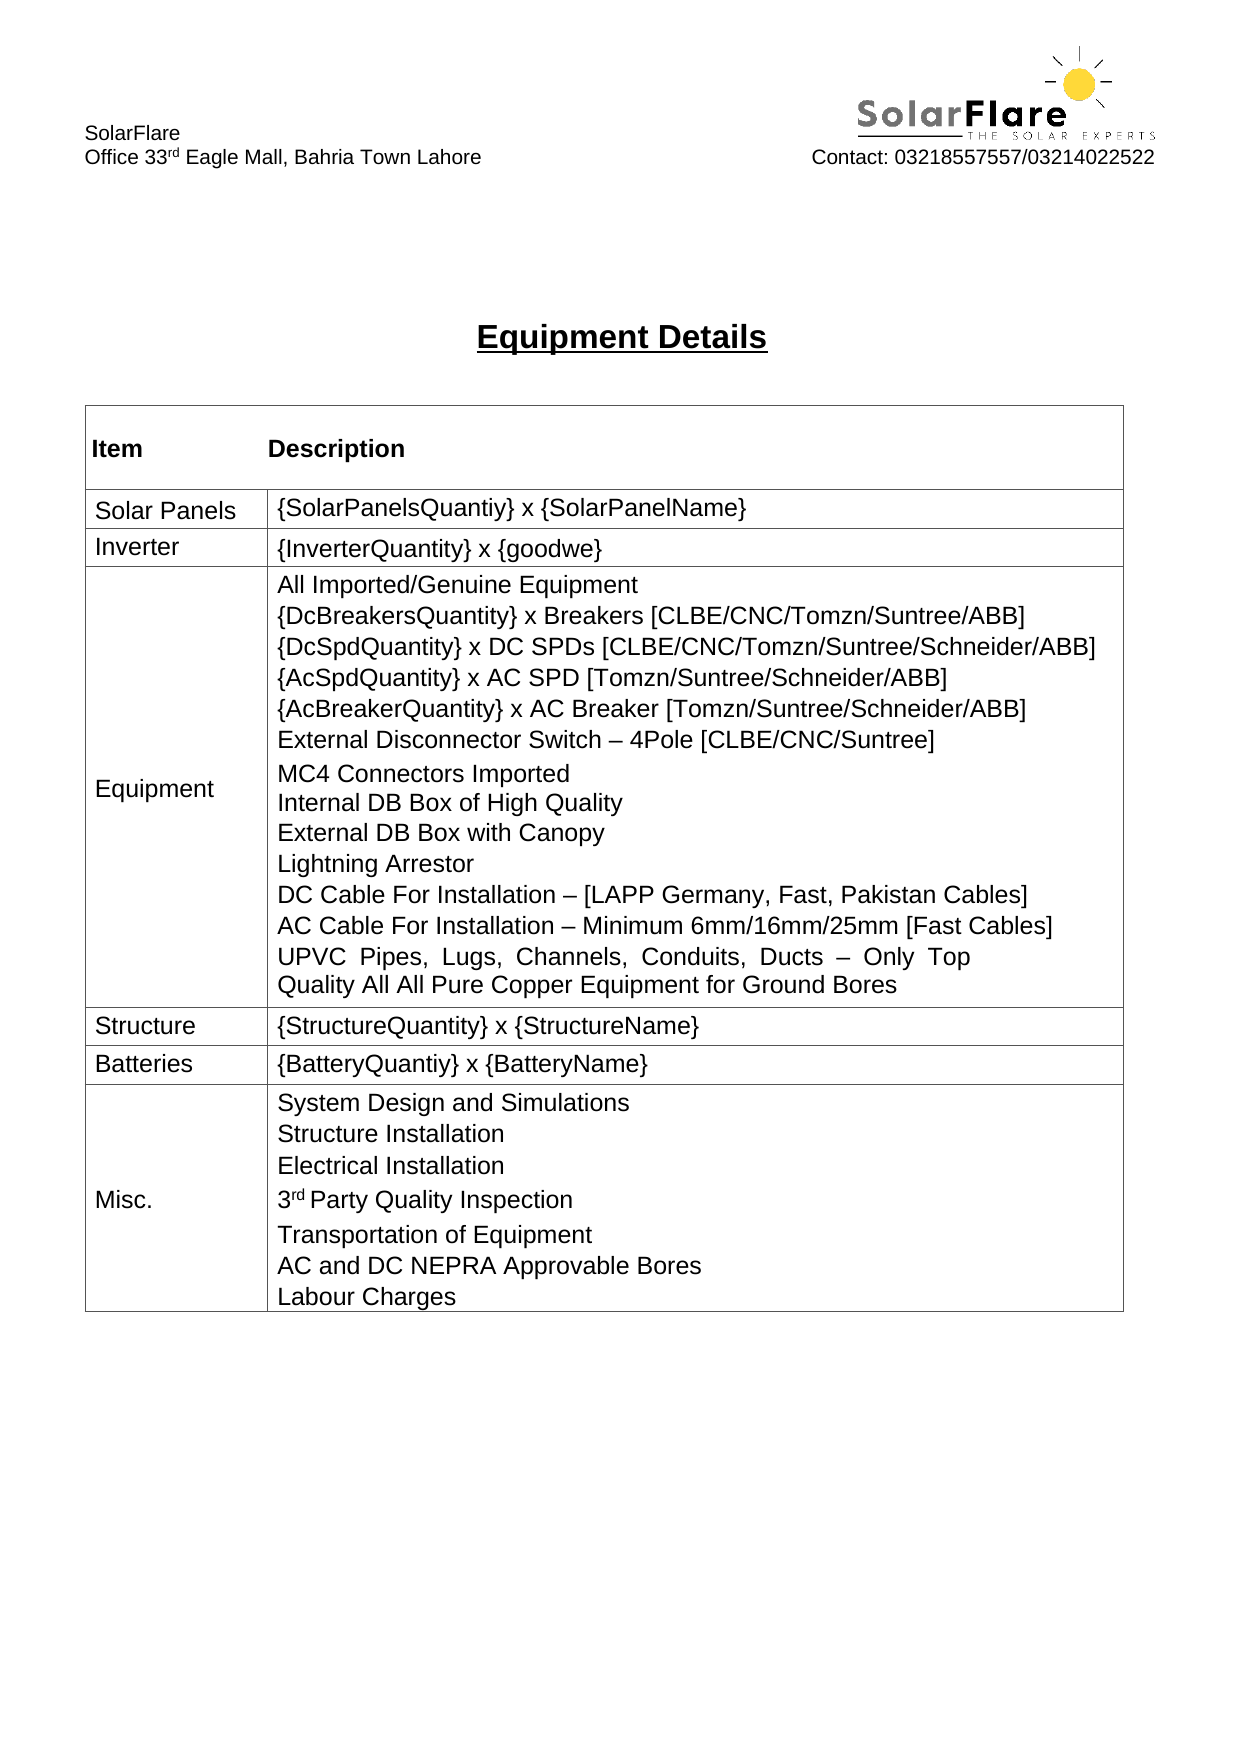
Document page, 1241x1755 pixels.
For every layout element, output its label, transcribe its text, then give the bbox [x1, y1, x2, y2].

table_cell {InverterQuantity} x {goodwe} [268, 529, 1123, 566]
table_cell Equipment [86, 567, 267, 1007]
table_cell Structure [86, 1008, 267, 1045]
table_cell {SolarPanelsQuantiy} x {SolarPanelName} [268, 490, 1123, 528]
table_cell Solar Panels [86, 490, 267, 528]
table_cell Misc. [86, 1085, 267, 1311]
table_cell Batteries [86, 1046, 267, 1084]
subtitle Equipment Details [84, 317, 1159, 356]
table_cell Inverter [86, 529, 267, 566]
table_header Item [86, 406, 267, 489]
picture [856, 46, 1160, 142]
table_cell {StructureQuantity} x {StructureName} [268, 1008, 1123, 1045]
table_cell System Design and Simulations Structure Installation Electrical Installation 3rd Party Quality Inspection Transportation of Equipment AC and DC NEPRA Approvable Bores Labour Charges [268, 1085, 1123, 1311]
table_header Description [267, 406, 1123, 489]
table_cell {BatteryQuantiy} x {BatteryName} [268, 1046, 1123, 1084]
table_cell All Imported/Genuine Equipment {DcBreakersQuantity} x Breakers [CLBE/CNC/Tomzn/Suntree/ABB] {DcSpdQuantity} x DC SPDs [CLBE/CNC/Tomzn/Suntree/Schneider/ABB] {AcSpdQuantity} x AC SPD [Tomzn/Suntree/Schneider/ABB] {AcBreakerQuantity} x AC Breaker [Tomzn/Suntree/Schneider/ABB] External Disconnector Switch – 4Pole [CLBE/CNC/Suntree] MC4 Connectors Imported Internal DB Box of High Quality External DB Box with Canopy Lightning Arrestor DC Cable For Installation – [LAPP Germany, Fast, Pakistan Cables] AC Cable For Installation – Minimum 6mm/16mm/25mm [Fast Cables] UPVC Pipes, Lugs, Channels, Conduits, Ducts – Only Top Quality All All Pure Copper Equipment for Ground Bores [268, 567, 1123, 1007]
